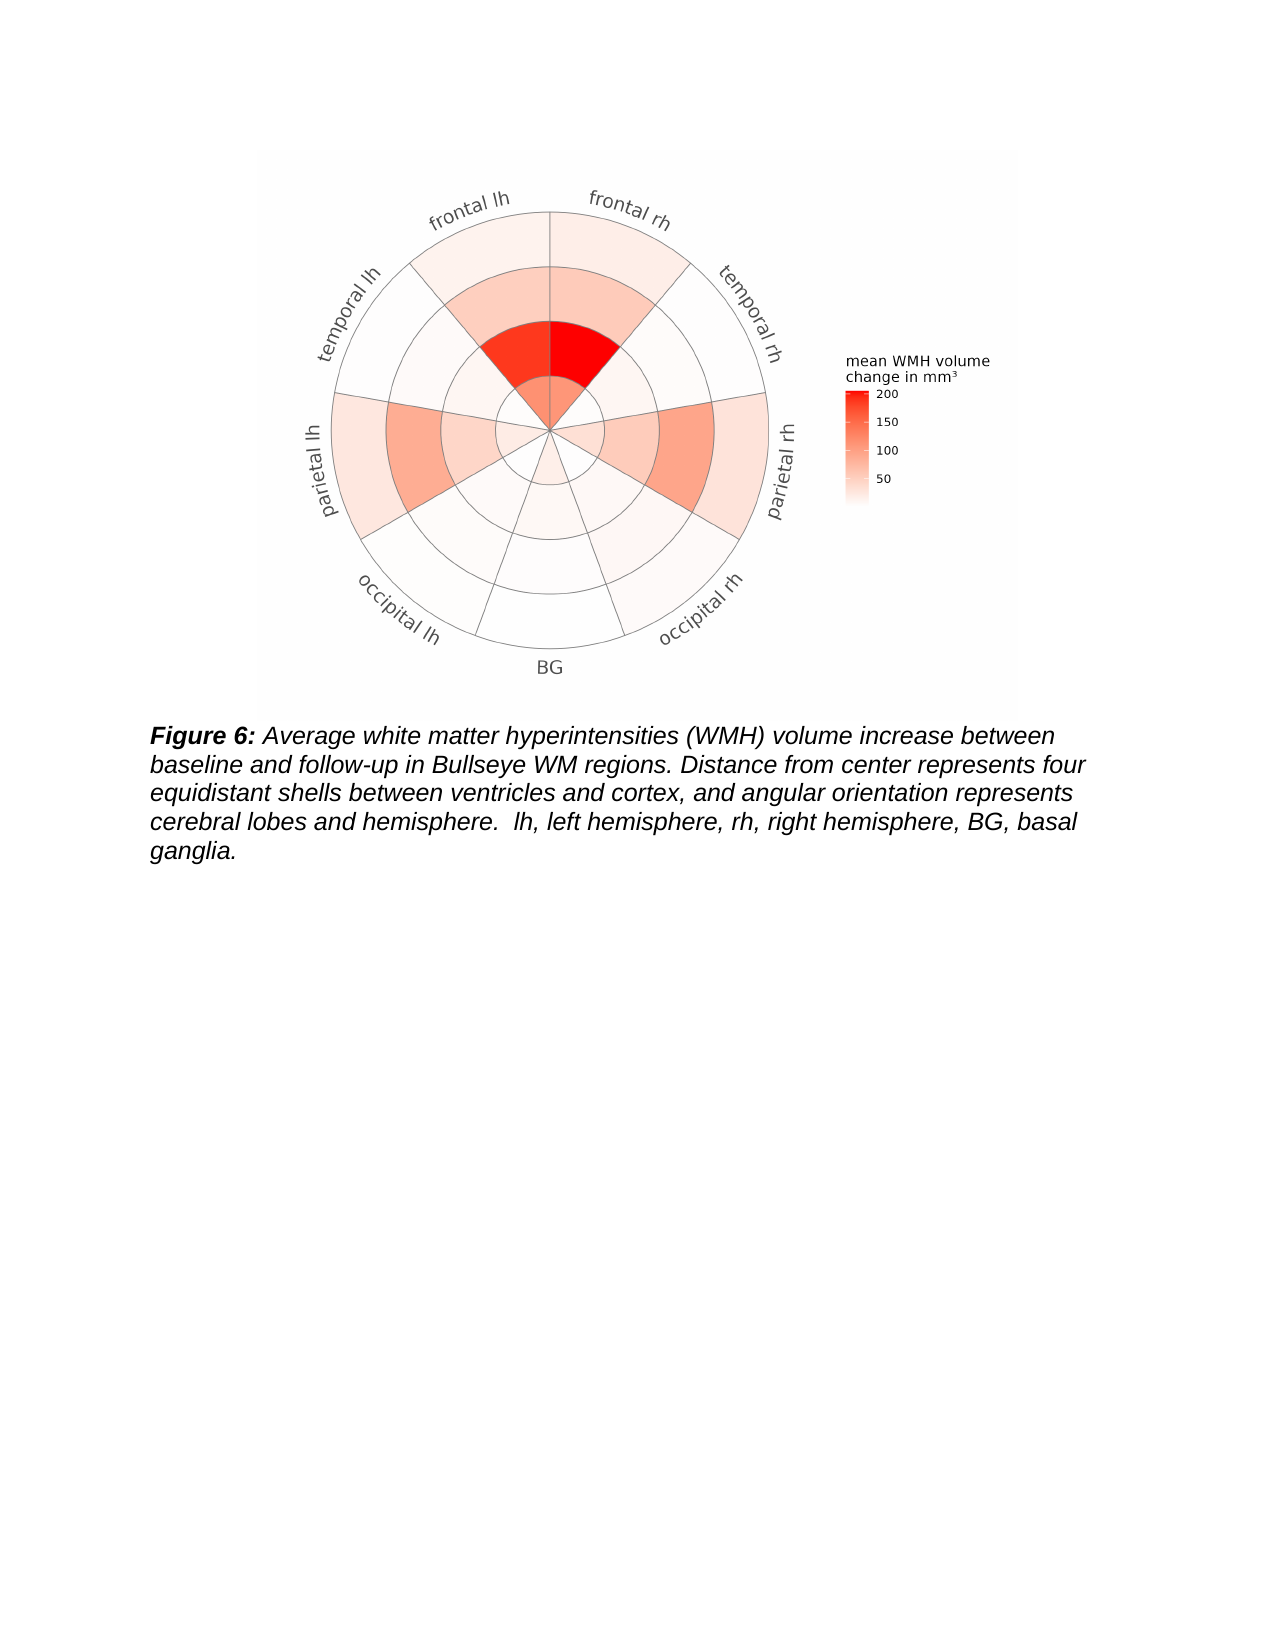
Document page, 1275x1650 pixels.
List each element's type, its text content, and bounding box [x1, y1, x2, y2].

picture [256, 150, 1019, 721]
text Figure 6: Average white matter hyperintensities (WMH) volume increase between baseline and follow-up in Bullseye WM regions. Distance from center represents four equidistant shells between ventricles and cortex, and angular orientation represents cerebral lobes and hemisphere. lh, left hemisphere, rh, right hemisphere, BG, basal ganglia. [150, 150, 1125, 864]
